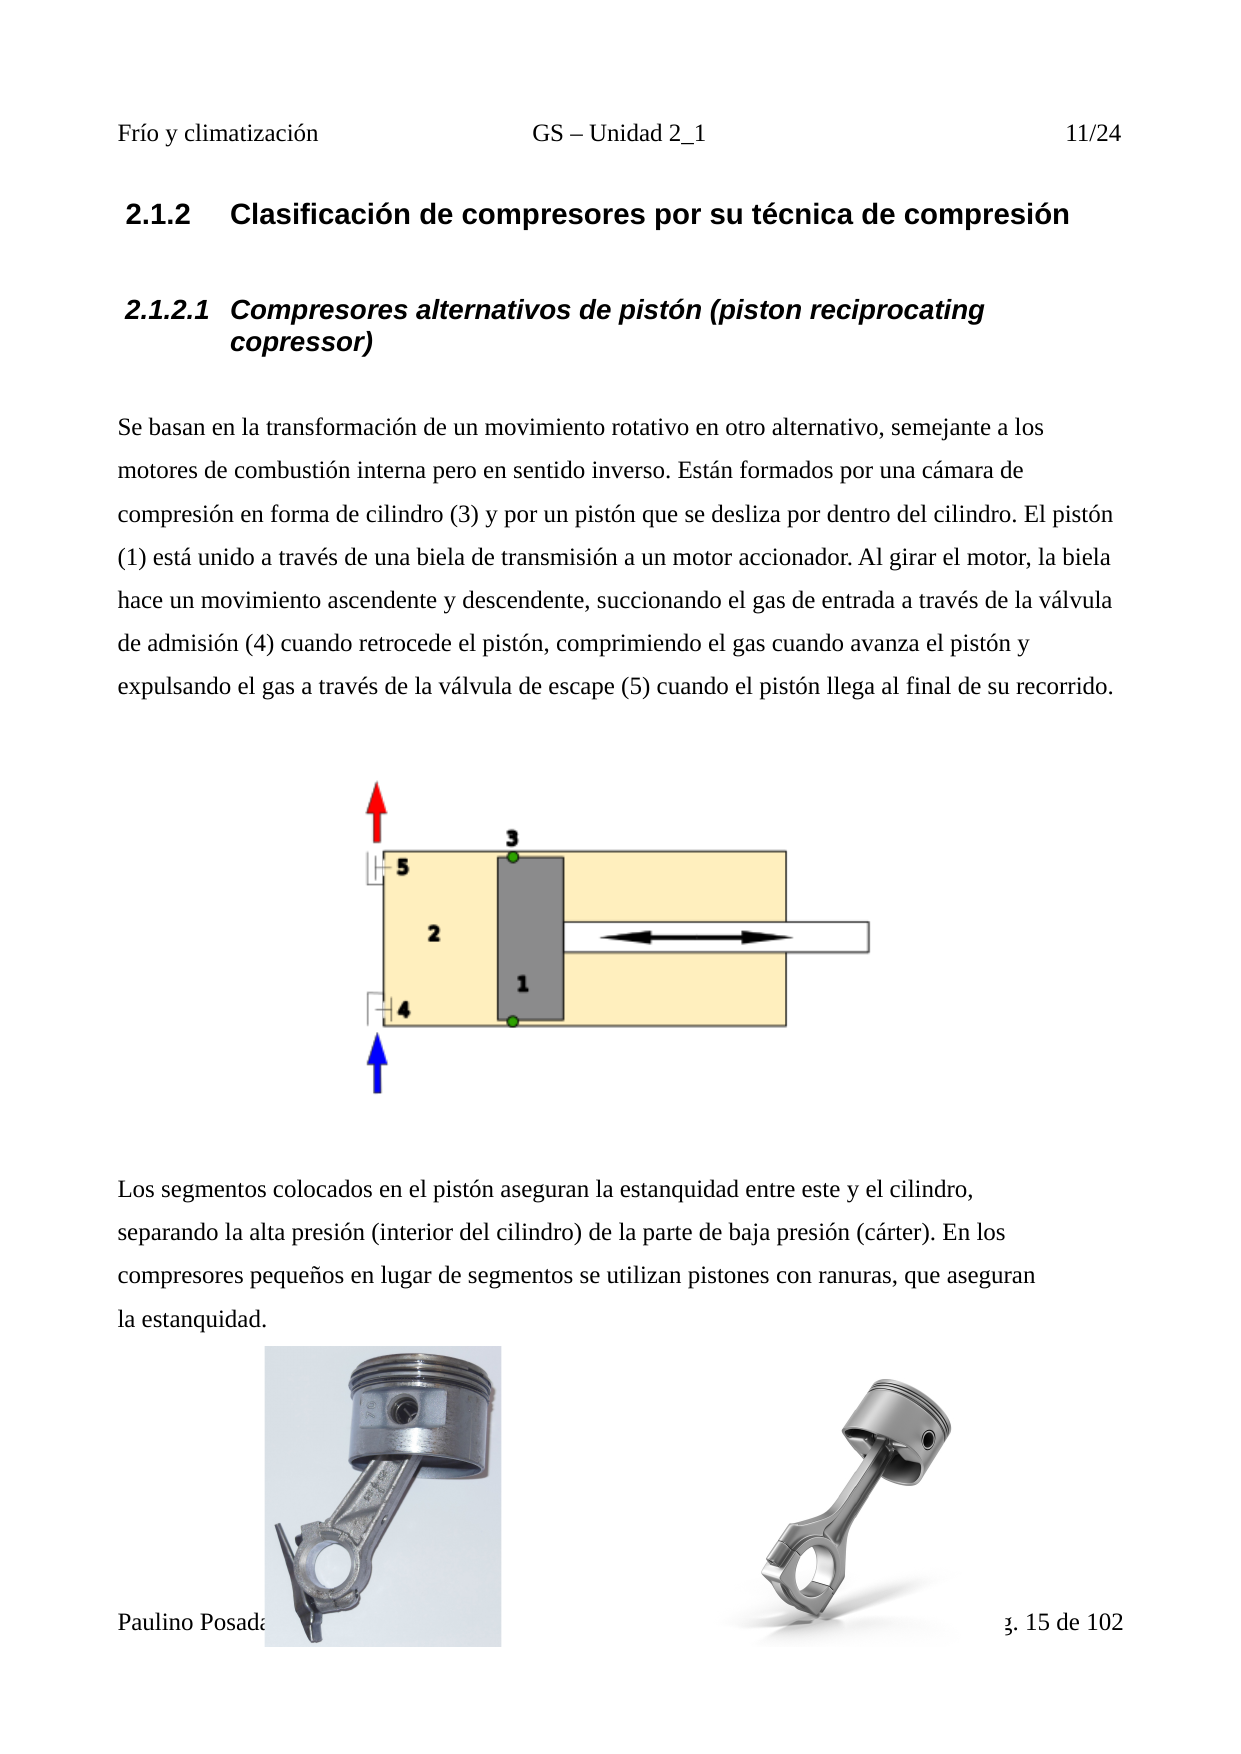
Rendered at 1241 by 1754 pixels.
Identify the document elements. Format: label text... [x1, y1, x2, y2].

picture [705, 1346, 1006, 1647]
subtitle Clasificación de compresores por su técnica de compresión [117, 197, 1123, 231]
text separando la alta presión (interior del cilindro) de la parte de baja presión (cárter). En los [117, 1217, 1123, 1246]
text la estanquidad. [117, 1304, 1123, 1332]
picture [361, 773, 878, 1103]
subtitle Compresores alternativos de pistón (piston reciprocating copressor) [117, 293, 1123, 357]
picture [264, 1346, 502, 1647]
text compresores pequeños en lugar de segmentos se utilizan pistones con ranuras, que aseguran [117, 1261, 1123, 1289]
text Los segmentos colocados en el pistón aseguran la estanquidad entre este y el cilindro, [117, 1174, 1123, 1203]
text Se basan en la transformación de un movimiento rotativo en otro alternativo, semejante a los motores de combustión interna pero en sentido inverso. Están formados por una cámara de compresión en forma de cilindro (3) y por un pistón que se desliza por dentro del cilindro. El pistón (1) está unido a través de una biela de transmisión a un motor accionador. Al girar el motor, la biela hace un movimiento ascendente y descendente, succionando el gas de entrada a través de la válvula de admisión (4) cuando retrocede el pistón, comprimiendo el gas cuando avanza el pistón y expulsando el gas a través de la válvula de escape (5) cuando el pistón llega al final de su recorrido. [117, 412, 1123, 700]
